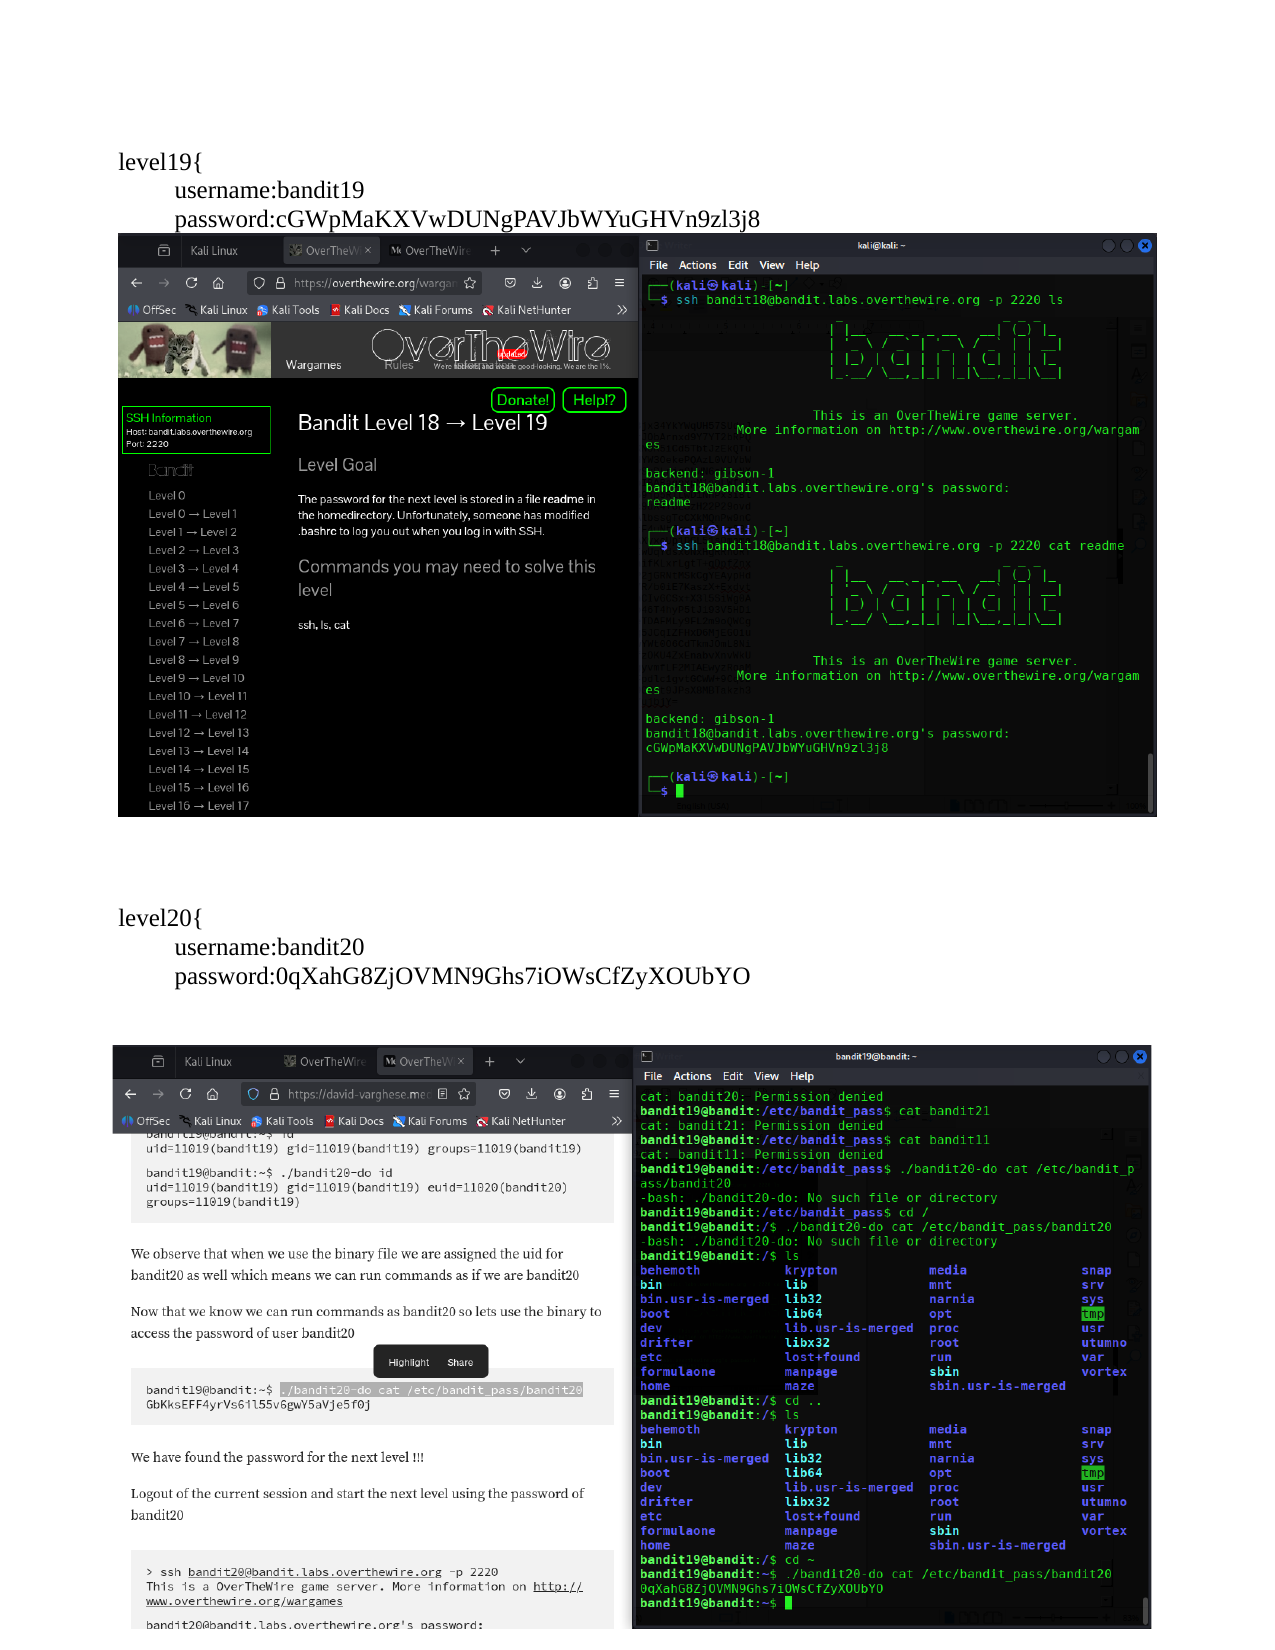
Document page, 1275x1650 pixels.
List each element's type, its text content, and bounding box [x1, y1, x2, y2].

text username:bandit19 [118, 176, 1157, 204]
text password:cGWpMaKXVwDUNgPAVJbWYuGHVn9zl3j8 [118, 204, 1157, 233]
text level19{ [118, 147, 1157, 176]
text password:0qXahG8ZjOVMN9Ghs7iOWsCfZyXOUbYO [118, 961, 1157, 989]
text username:bandit20 [118, 932, 1157, 961]
text level20{ [118, 903, 1157, 932]
picture [118, 233, 1157, 817]
picture [112, 1045, 1152, 1629]
